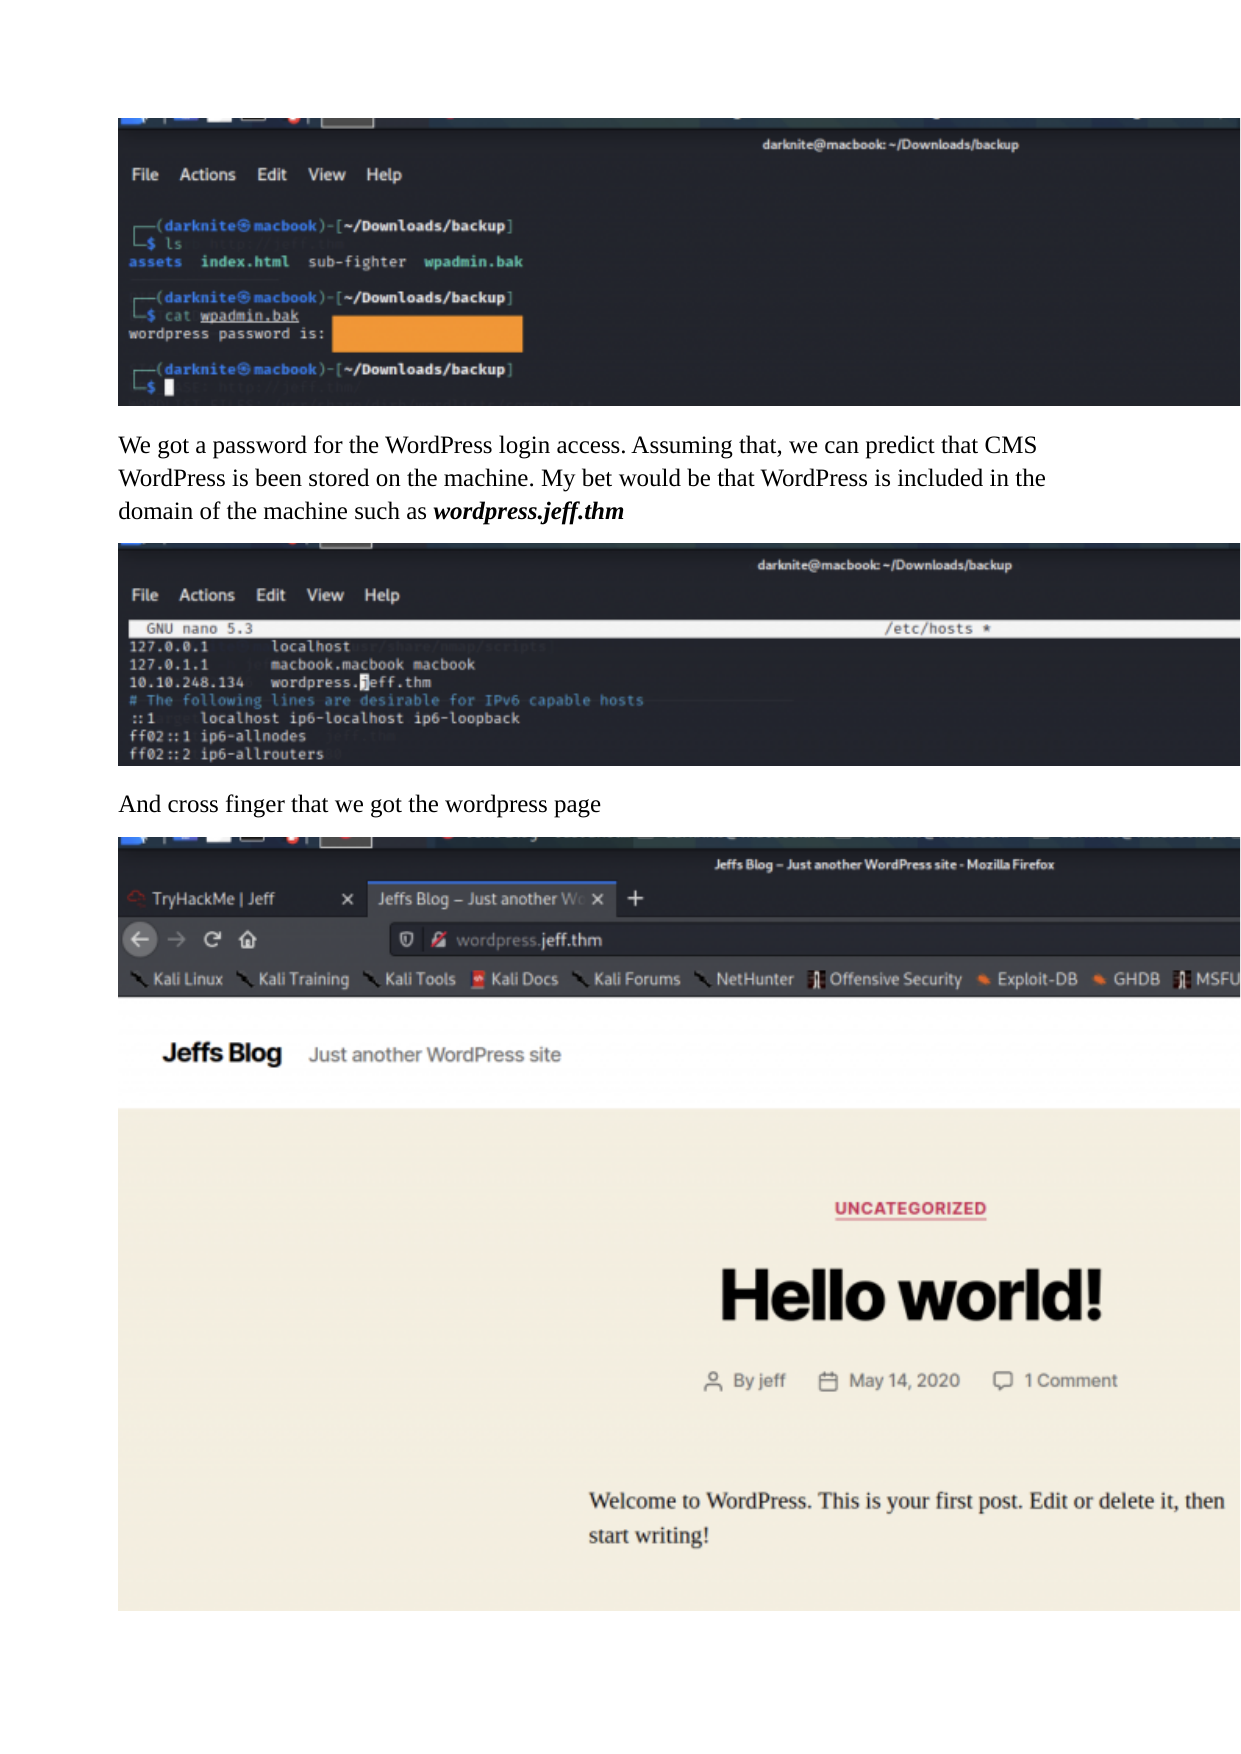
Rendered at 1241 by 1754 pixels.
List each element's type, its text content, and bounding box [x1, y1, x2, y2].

text And cross finger that we got the wordpress page [118, 789, 1122, 818]
picture [118, 837, 1241, 1611]
picture [118, 543, 1241, 766]
picture [118, 118, 1241, 406]
text We got a password for the WordPress login access. Assuming that, we can predict that CMS WordPress is been stored on the machine. My bet would be that WordPress is included in the domain of the machine such as wordpress.jeff.thm [118, 430, 1122, 524]
